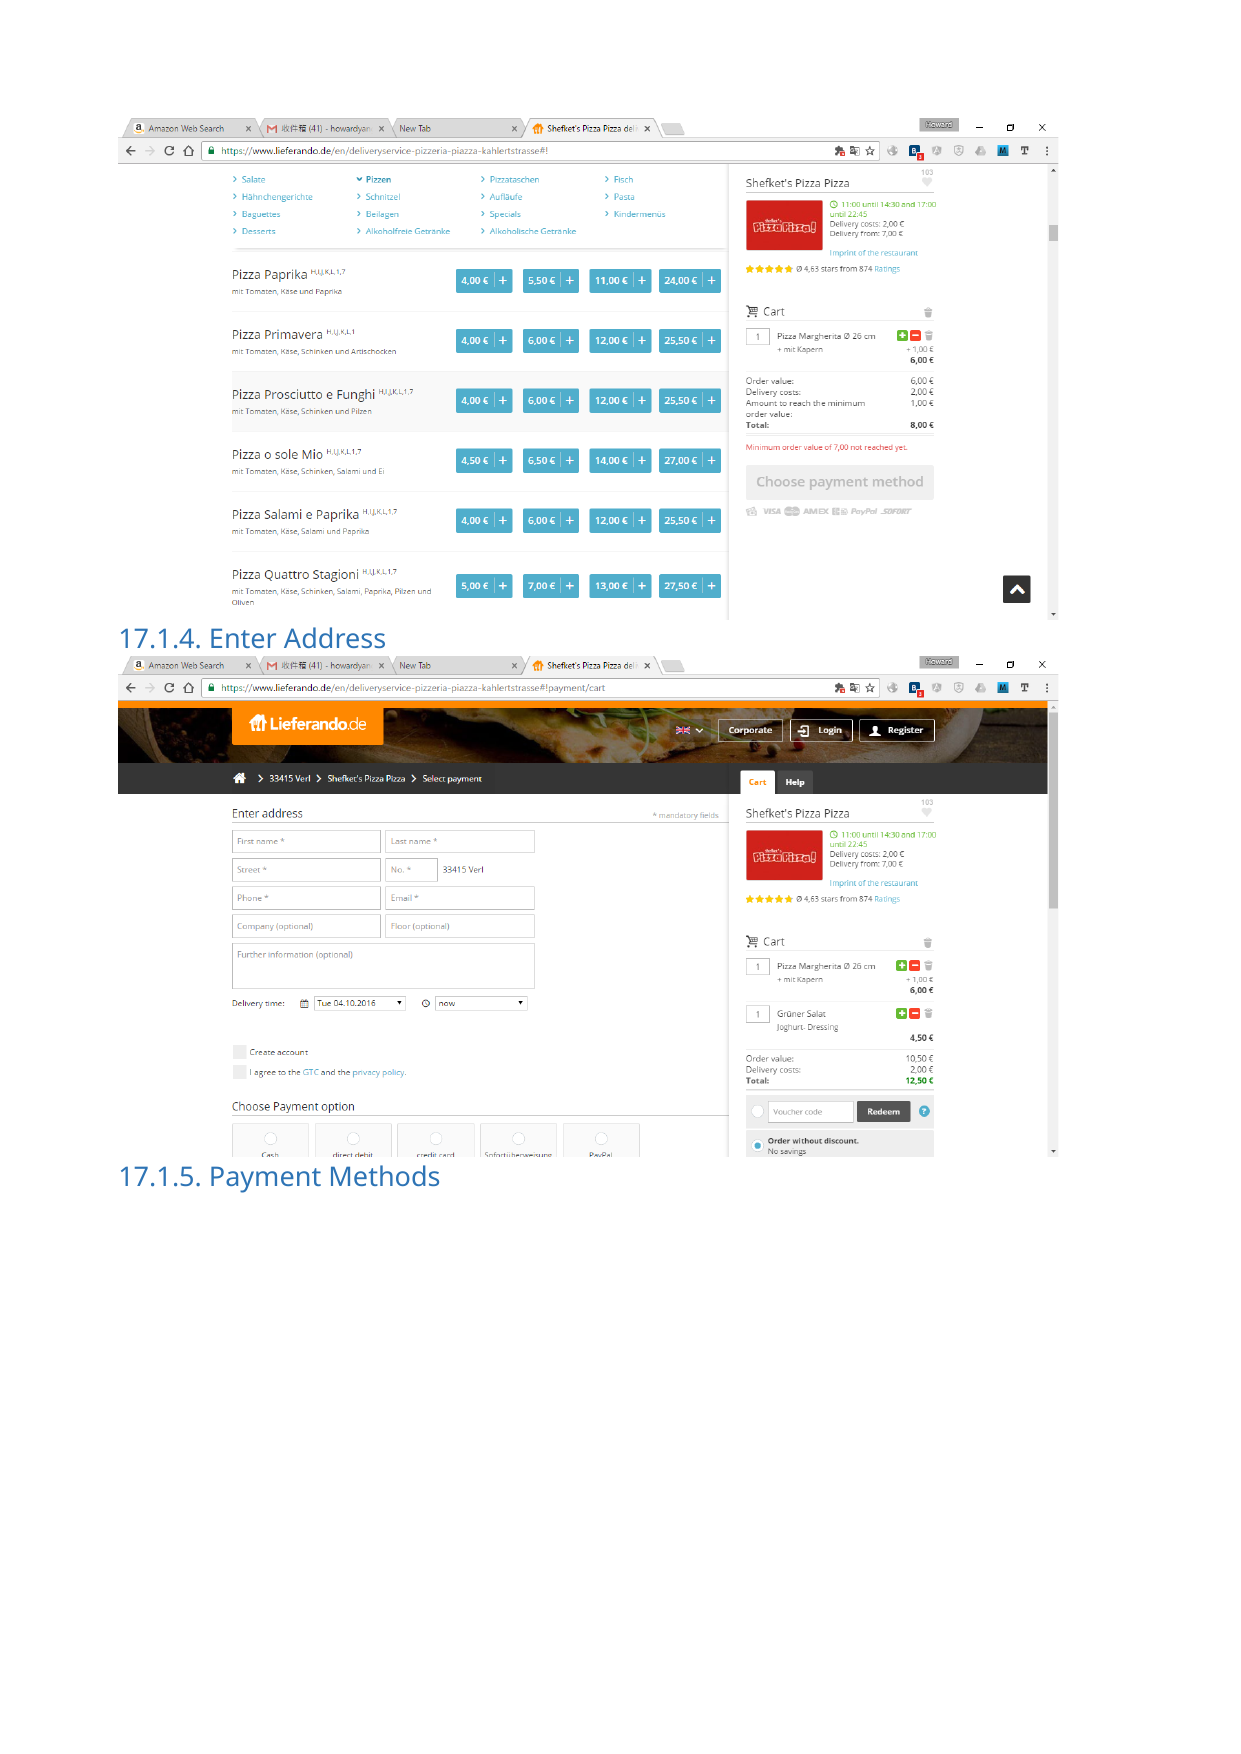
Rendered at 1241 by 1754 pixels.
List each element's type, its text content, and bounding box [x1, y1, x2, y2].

text 17.1.5. Payment Methods [118, 1157, 1122, 1194]
picture [118, 118, 1059, 620]
picture [118, 656, 1059, 1157]
text 17.1.4. Enter Address [118, 619, 1122, 656]
